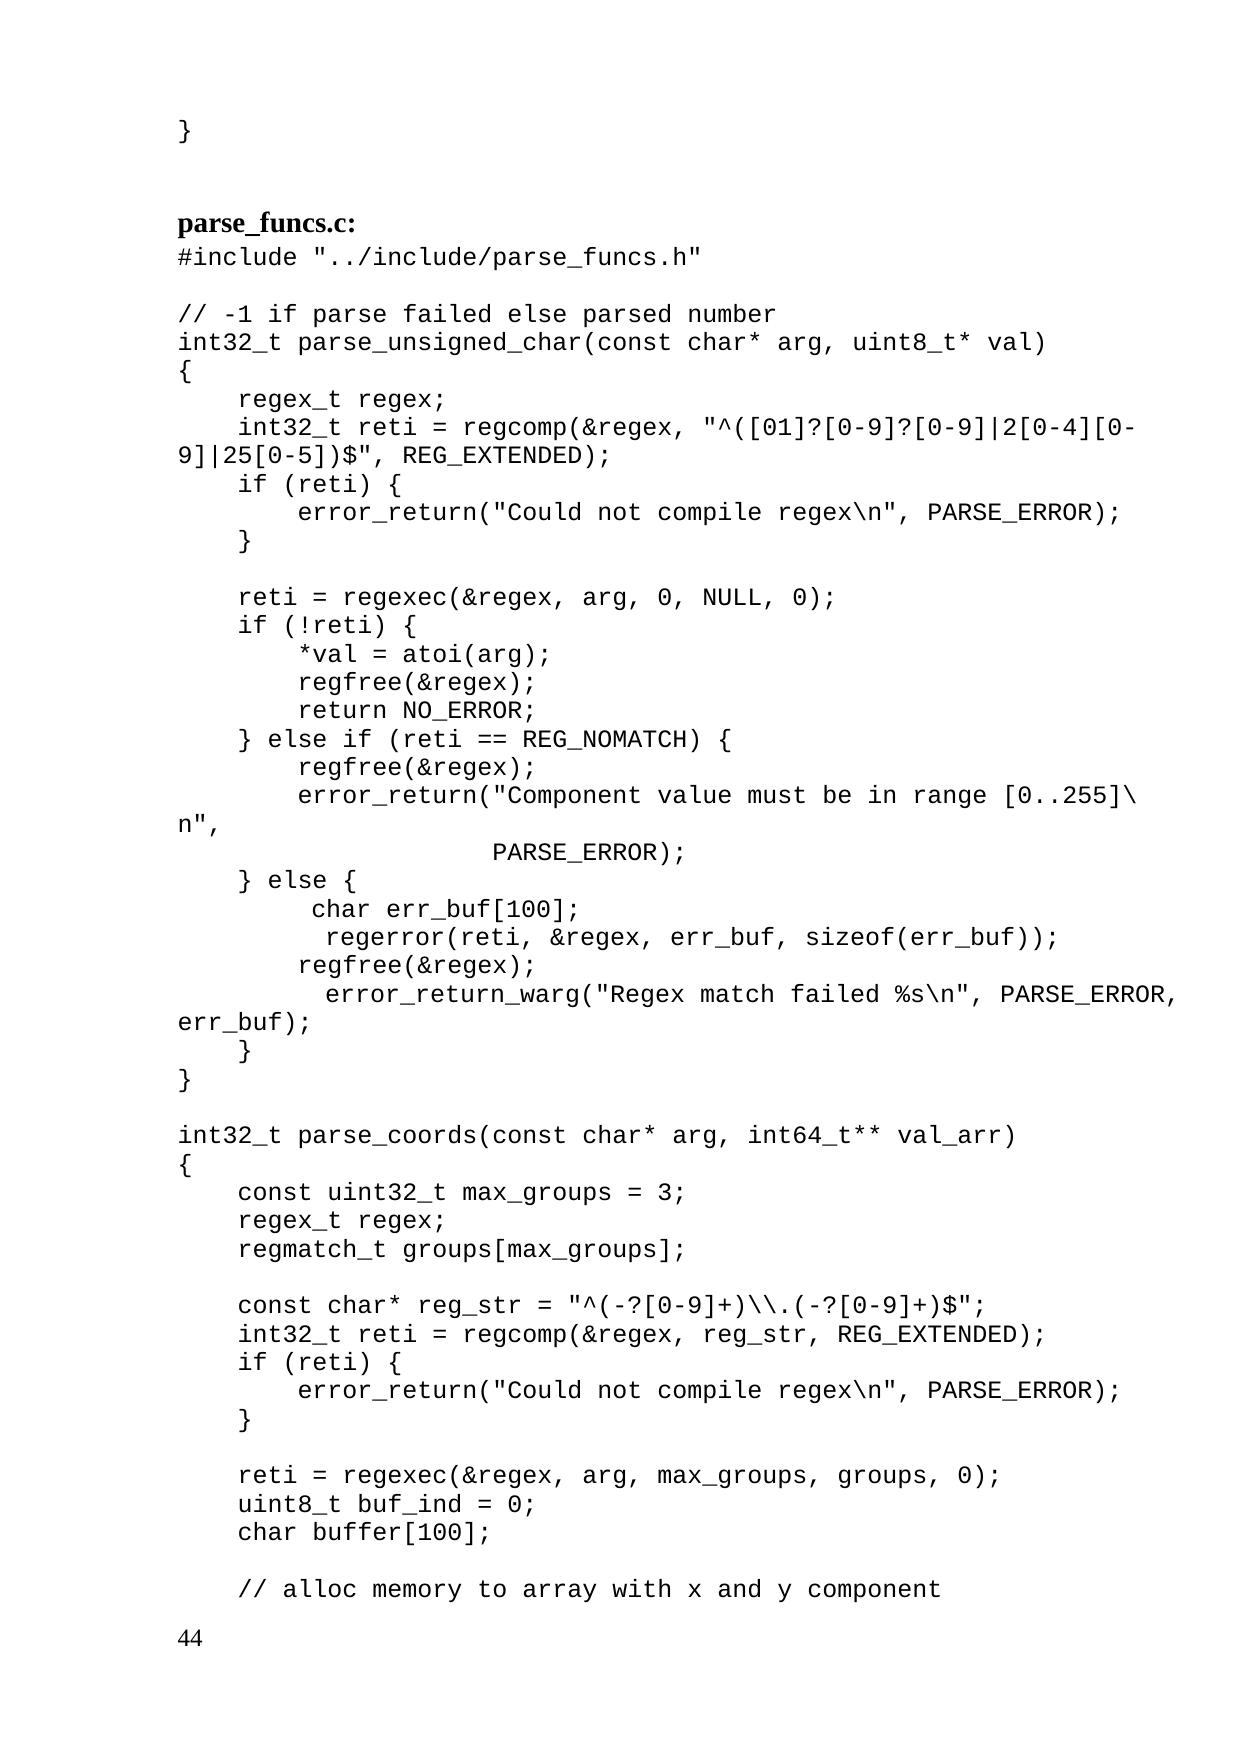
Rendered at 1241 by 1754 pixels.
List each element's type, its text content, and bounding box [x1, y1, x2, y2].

text { [177, 358, 1181, 386]
text int32_t reti = regcomp(&regex, reg_str, REG_EXTENDED); [177, 1321, 1181, 1350]
text int32_t parse_coords(const char* arg, int64_t** val_arr) [177, 1123, 1181, 1151]
text regfree(&regex); [177, 670, 1181, 698]
text int32_t parse_unsigned_char(const char* arg, uint8_t* val) [177, 330, 1181, 358]
text if (reti) { [177, 471, 1181, 500]
text } [177, 118, 1181, 146]
text } [177, 1066, 1181, 1095]
text *val = atoi(arg); [177, 641, 1181, 670]
text PARSE_ERROR); [177, 840, 1181, 868]
text regmatch_t groups[max_groups]; [177, 1236, 1181, 1265]
text regerror(reti, &regex, err_buf, sizeof(err_buf)); [177, 925, 1181, 953]
text #include "../include/parse_funcs.h" [177, 245, 1181, 273]
text // -1 if parse failed else parsed number [177, 301, 1181, 330]
text } else if (reti == REG_NOMATCH) { [177, 726, 1181, 755]
text } else { [177, 868, 1181, 896]
text int32_t reti = regcomp(&regex, "^([01]?[0-9]?[0-9]|2[0-4][0-9]|25[0-5])$", REG_EXTENDED); [177, 415, 1181, 471]
text const char* reg_str = "^(-?[0-9]+)\\.(-?[0-9]+)$"; [177, 1293, 1181, 1321]
text } [177, 1038, 1181, 1066]
text reti = regexec(&regex, arg, 0, NULL, 0); [177, 585, 1181, 613]
text // alloc memory to array with x and y component [177, 1576, 1181, 1605]
text if (reti) { [177, 1350, 1181, 1378]
text } [177, 1406, 1181, 1435]
text regex_t regex; [177, 386, 1181, 415]
text reti = regexec(&regex, arg, max_groups, groups, 0); [177, 1463, 1181, 1491]
text } [177, 528, 1181, 556]
text return NO_ERROR; [177, 698, 1181, 726]
text error_return("Could not compile regex\n", PARSE_ERROR); [177, 500, 1181, 528]
text const uint32_t max_groups = 3; [177, 1180, 1181, 1208]
text { [177, 1151, 1181, 1180]
subtitle parse_funcs.c: [177, 205, 1181, 238]
text char buffer[100]; [177, 1520, 1181, 1548]
text error_return("Could not compile regex\n", PARSE_ERROR); [177, 1378, 1181, 1406]
text if (!reti) { [177, 613, 1181, 641]
text regfree(&regex); [177, 755, 1181, 783]
text regex_t regex; [177, 1208, 1181, 1236]
text regfree(&regex); [177, 953, 1181, 981]
text error_return_warg("Regex match failed %s\n", PARSE_ERROR, err_buf); [177, 981, 1181, 1038]
text uint8_t buf_ind = 0; [177, 1491, 1181, 1520]
text error_return("Component value must be in range [0..255]\n", [177, 783, 1181, 840]
text char err_buf[100]; [177, 896, 1181, 925]
